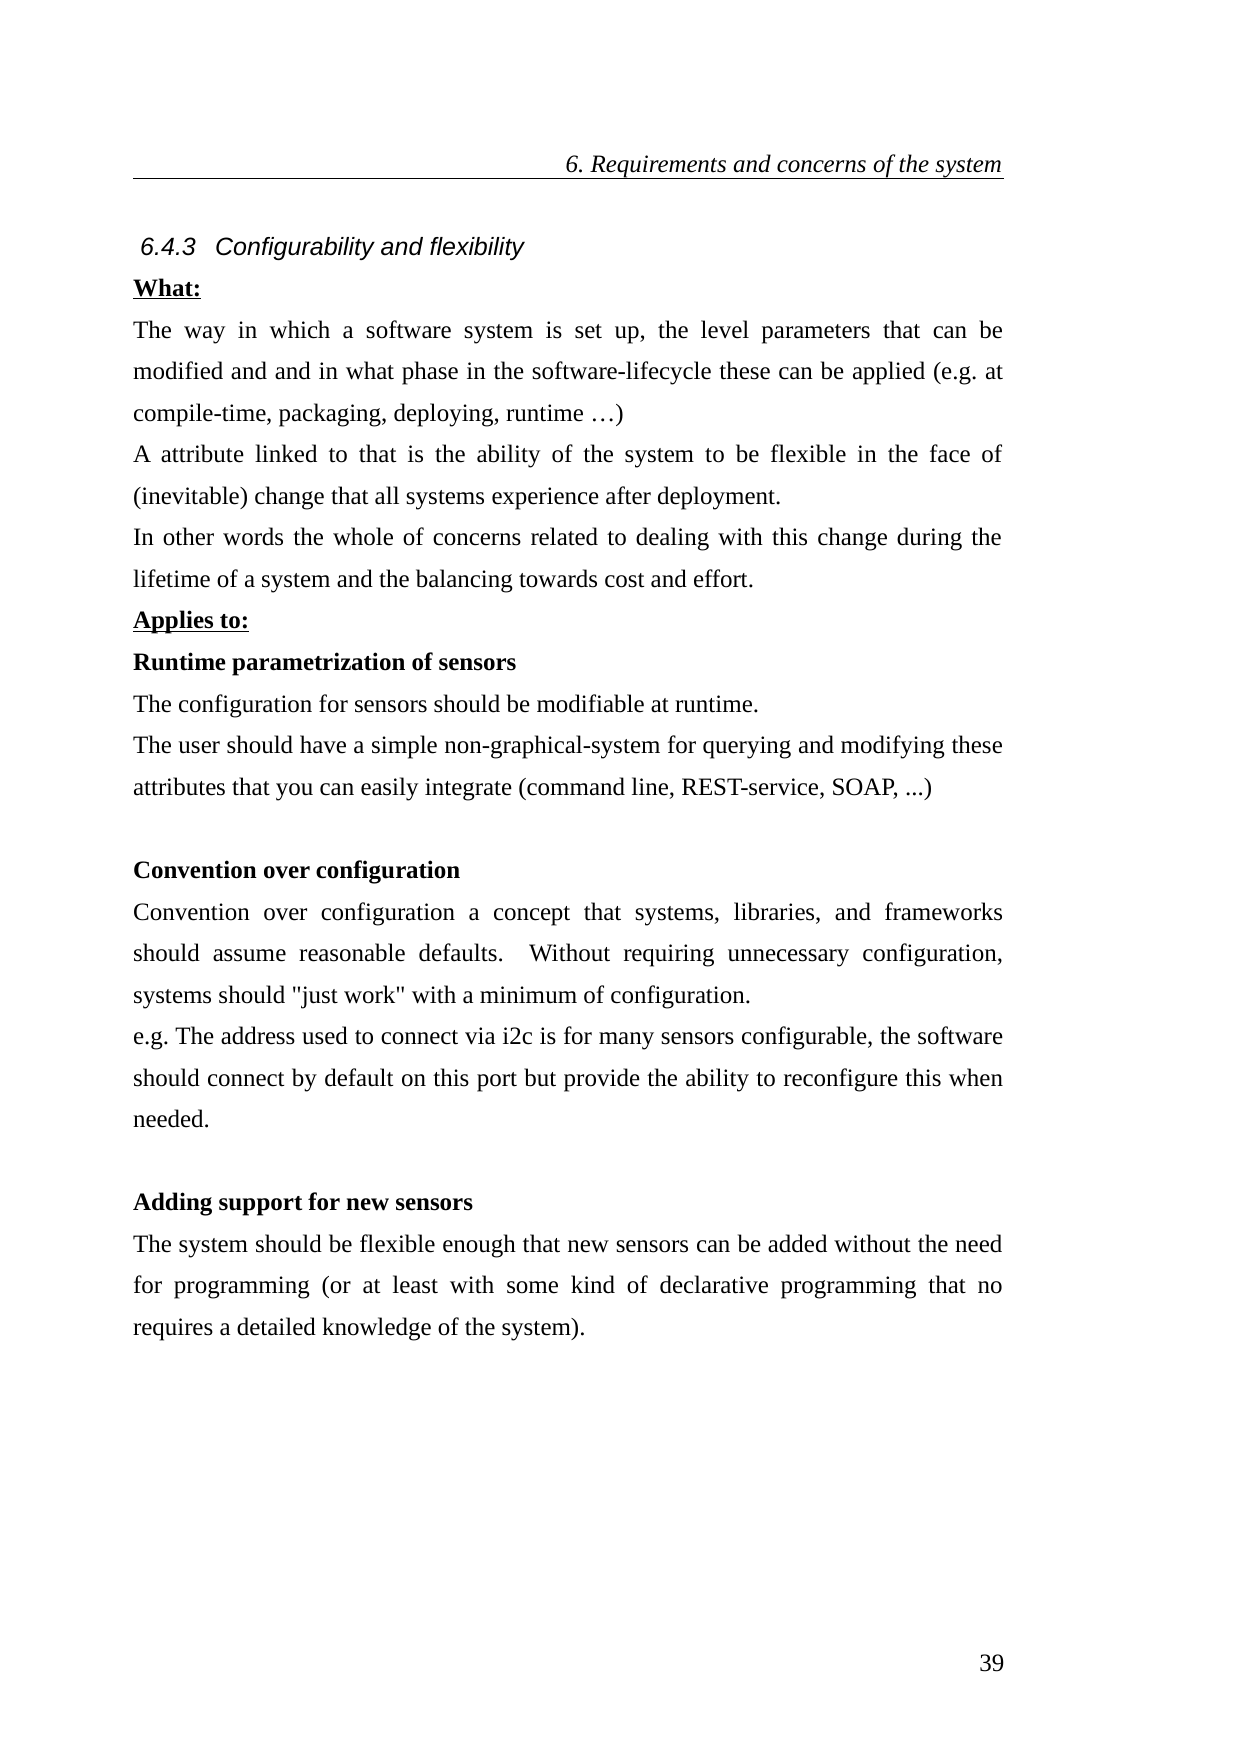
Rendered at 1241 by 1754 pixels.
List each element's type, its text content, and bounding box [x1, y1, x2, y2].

text The system should be flexible enough that new sensors can be added without the need for programming (or at least with some kind of declarative programming that no requires a detailed knowledge of the system). [133, 1230, 1004, 1341]
text The configuration for sensors should be modifiable at runtime. [133, 690, 1004, 717]
text Runtime parametrization of sensors [133, 648, 1004, 676]
text Convention over configuration [133, 856, 1004, 884]
text What: [133, 274, 1004, 302]
text The user should have a simple non-graphical-system for querying and modifying these attributes that you can easily integrate (command line, REST-service, SOAP, ...) [133, 731, 1004, 801]
text Applies to: [133, 607, 1004, 634]
text In other words the whole of concerns related to dealing with this change during the lifetime of a system and the balancing towards cost and effort. [133, 523, 1004, 593]
text The way in which a software system is set up, the level parameters that can be modified and and in what phase in the software-lifecycle these can be applied (e.g. at compile-time, packaging, deploying, runtime …) [133, 316, 1004, 427]
list e.g. The address used to connect via i2c is for many sensors configurable, the software should connect by default on this port but provide the ability to reconfigure this when needed. [133, 1022, 1004, 1133]
text Adding support for new sensors [133, 1188, 1004, 1216]
text A attribute linked to that is the ability of the system to be flexible in the face of (inevitable) change that all systems experience after deployment. [133, 440, 1004, 510]
text Convention over configuration a concept that systems, libraries, and frameworks should assume reasonable defaults. Without requiring unnecessary configuration, systems should "just work" with a minimum of configuration. [133, 898, 1004, 1008]
subtitle Configurability and flexibility [140, 232, 1004, 260]
